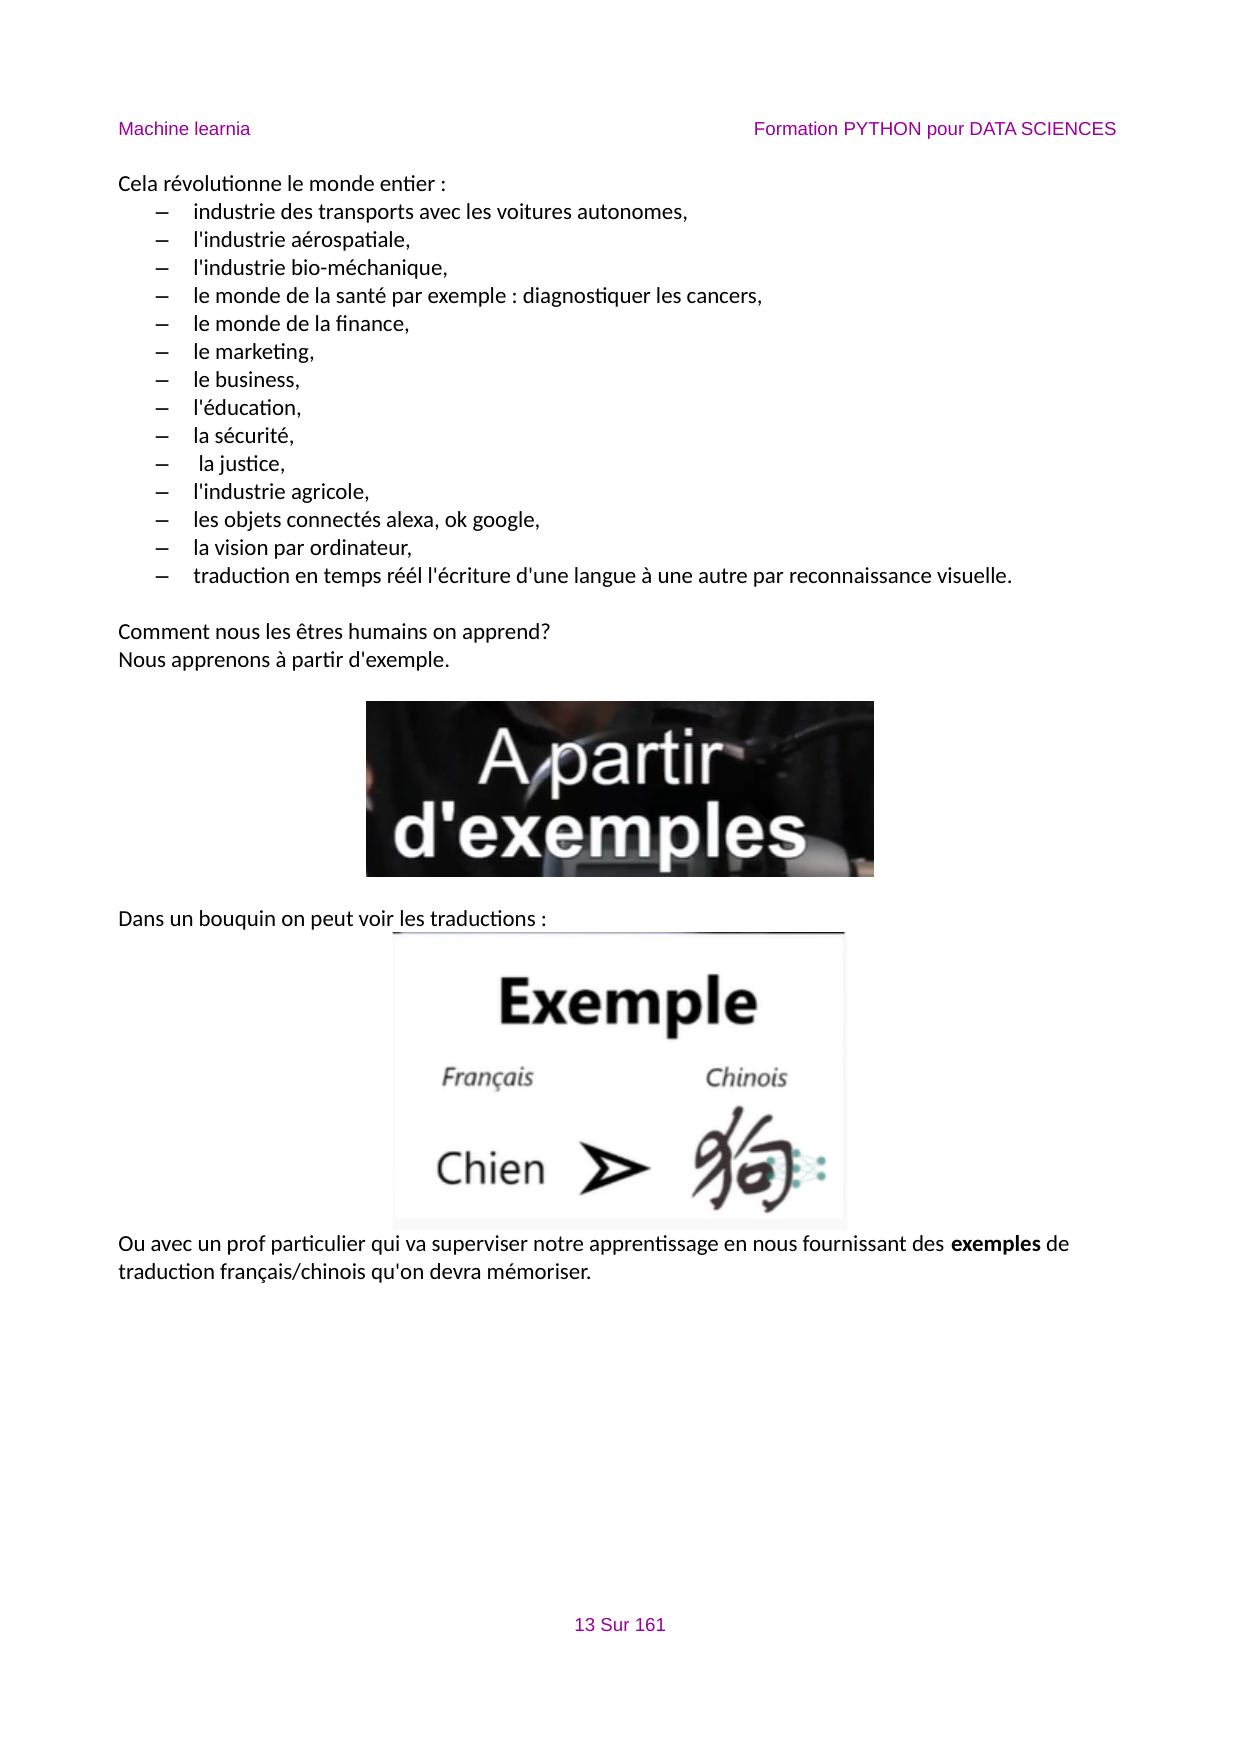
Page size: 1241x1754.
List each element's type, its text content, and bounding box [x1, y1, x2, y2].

text Nous apprenons à partir d'exemple. [118, 646, 1122, 673]
picture [366, 701, 874, 877]
list industrie des transports avec les voitures autonomes, [156, 197, 1122, 225]
list l'industrie aérospatiale, [156, 225, 1122, 253]
picture [392, 932, 848, 1230]
list l'industrie bio-méchanique, [156, 253, 1122, 281]
list traduction en temps réél l'écriture d'une langue à une autre par reconnaissance visuelle. [156, 561, 1122, 589]
text Dans un bouquin on peut voir les traductions : [118, 904, 1122, 933]
list l'éducation, [156, 393, 1122, 421]
list la sécurité, [156, 421, 1122, 449]
list l'industrie agricole, [156, 477, 1122, 505]
list le business, [156, 365, 1122, 393]
list la justice, [156, 449, 1122, 477]
text Comment nous les êtres humains on apprend? [118, 617, 1122, 646]
list le monde de la santé par exemple : diagnostiquer les cancers, [156, 281, 1122, 309]
list le marketing, [156, 337, 1122, 365]
list la vision par ordinateur, [156, 533, 1122, 561]
list les objets connectés alexa, ok google, [156, 505, 1122, 533]
text Ou avec un prof particulier qui va superviser notre apprentissage en nous fournissant des exemples de traduction français/chinois qu'on devra mémoriser. [118, 933, 1122, 1286]
text Cela révolutionne le monde entier : [118, 169, 1122, 197]
list le monde de la finance, [156, 309, 1122, 337]
